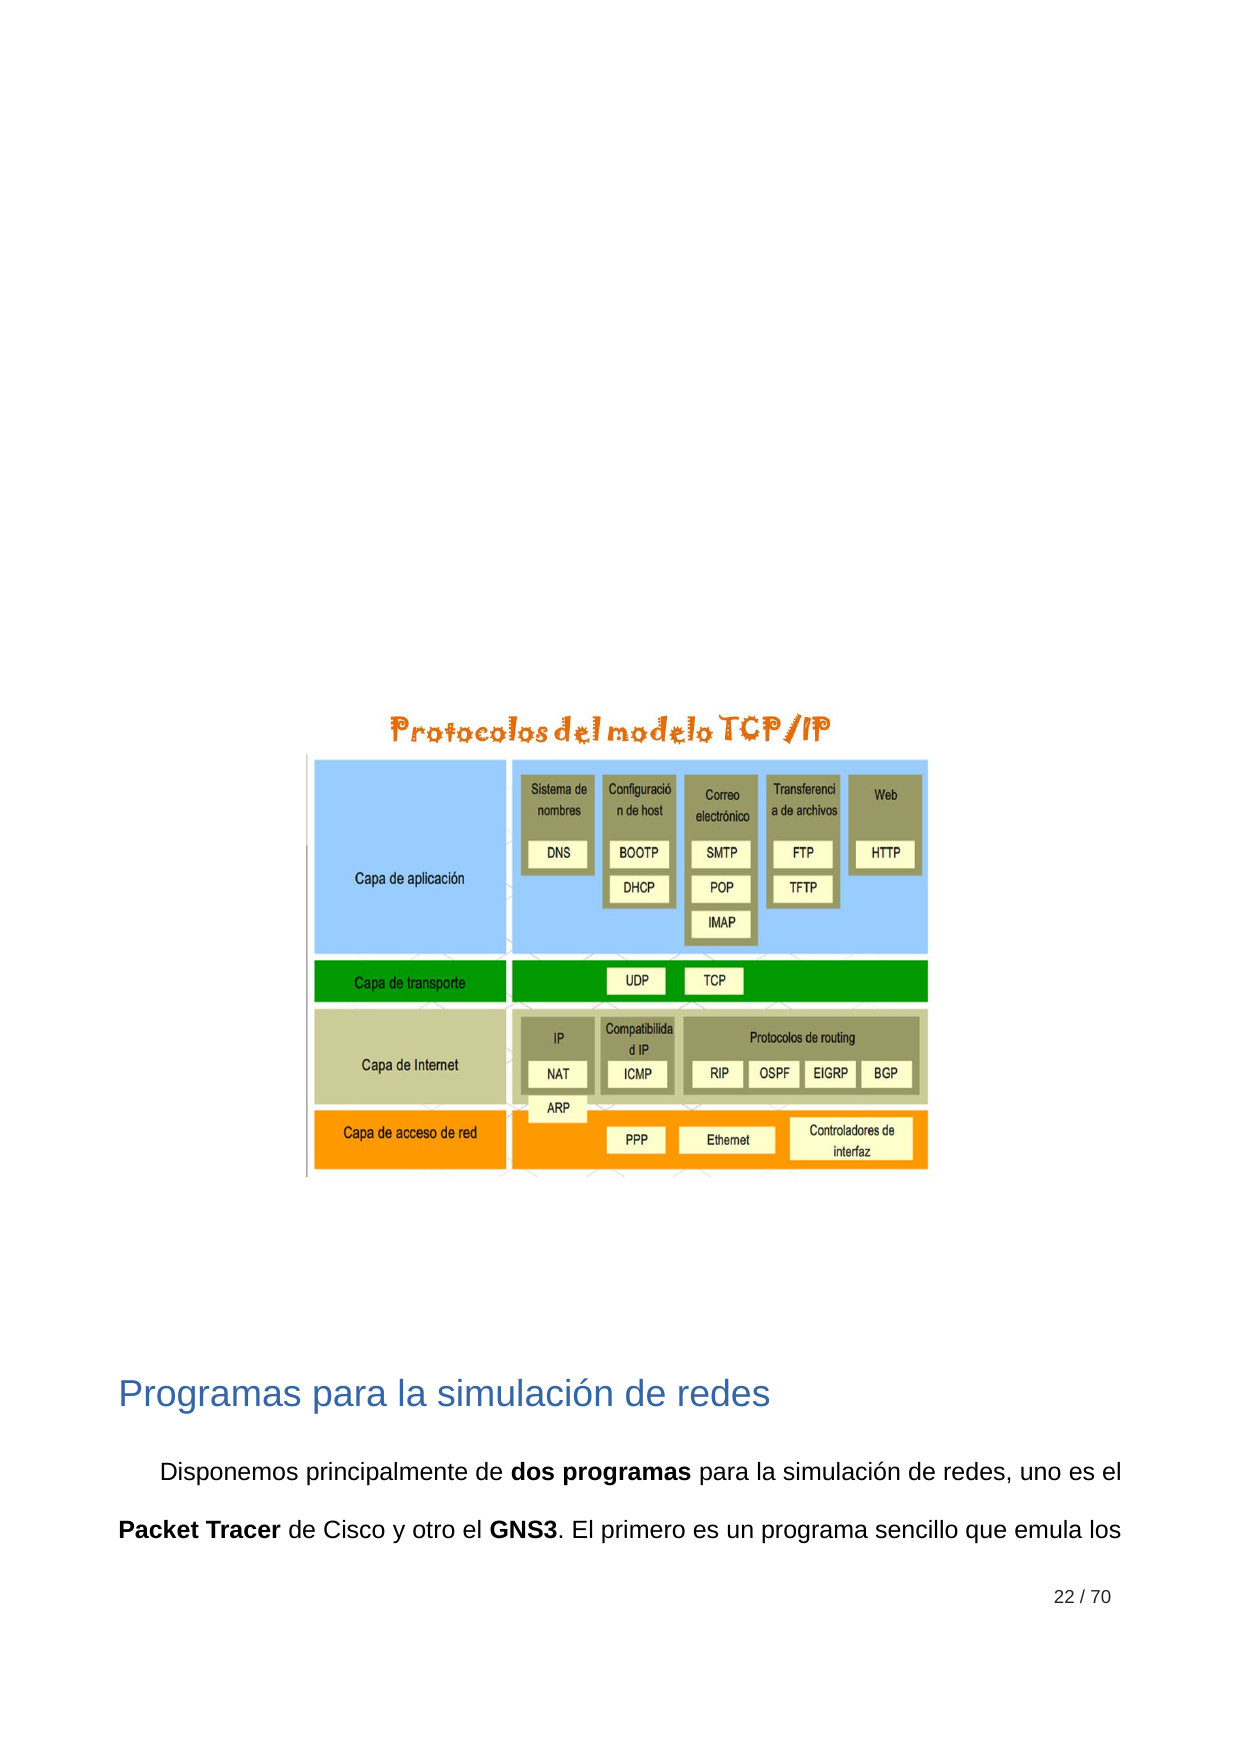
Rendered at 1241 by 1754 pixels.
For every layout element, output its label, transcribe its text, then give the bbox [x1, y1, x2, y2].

text Programas para la simulación de redes [118, 1371, 1122, 1414]
picture [293, 700, 947, 1190]
text Disponemos principalmente de dos programas para la simulación de redes, uno es el Packet Tracer de Cisco y otro el GNS3. El primero es un programa sencillo que emula los [118, 1457, 1122, 1543]
